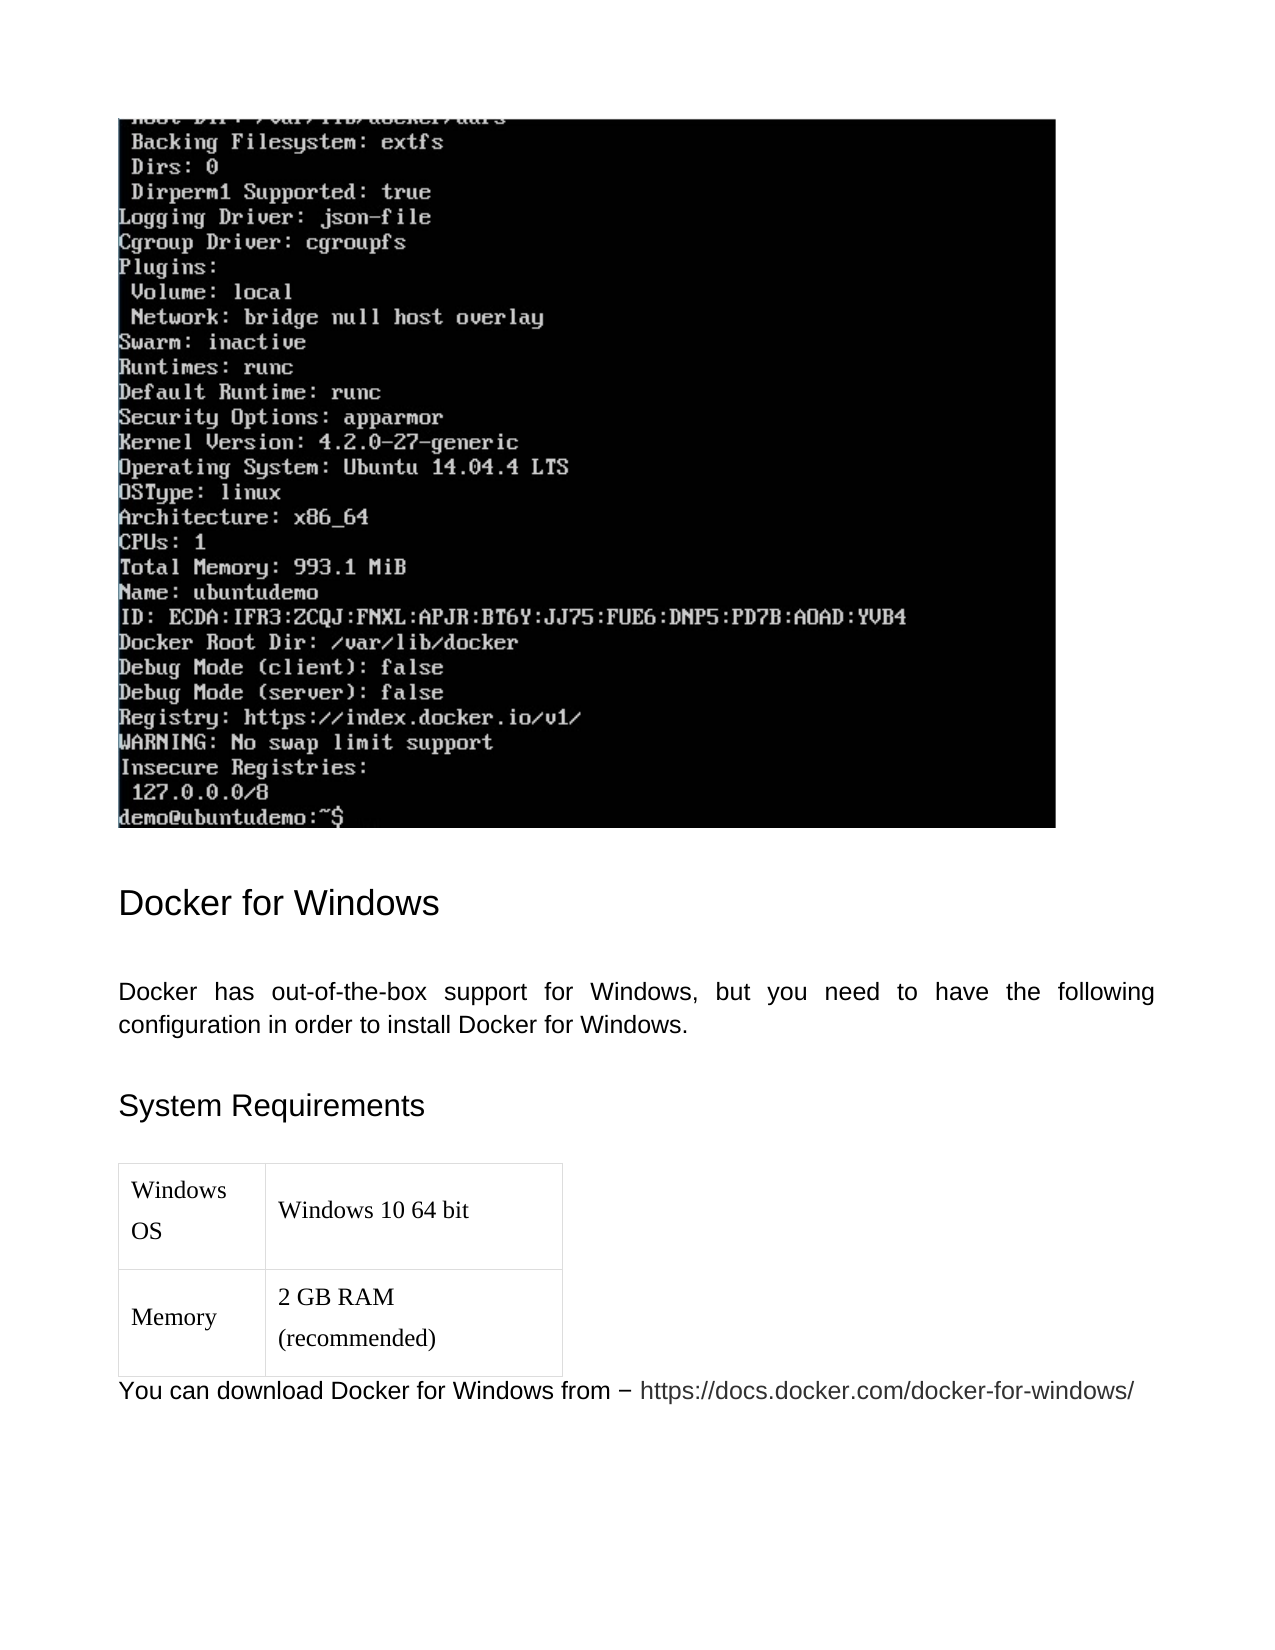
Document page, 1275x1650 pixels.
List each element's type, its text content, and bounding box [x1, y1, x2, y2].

picture [118, 118, 1056, 828]
table_header Windows 10 64 bit [266, 1164, 562, 1269]
subtitle Docker for Windows [118, 882, 1157, 923]
table_cell 2 GB RAM (recommended) [266, 1270, 562, 1376]
table_header Windows OS [119, 1164, 265, 1269]
text You can download Docker for Windows from − https://docs.docker.com/docker-for-windows/ [118, 1376, 1157, 1405]
text Docker has out-of-the-box support for Windows, but you need to have the following configuration in order to install Docker for Windows. [118, 977, 1157, 1039]
table_cell Memory [119, 1270, 265, 1376]
subtitle System Requirements [118, 1087, 1157, 1123]
